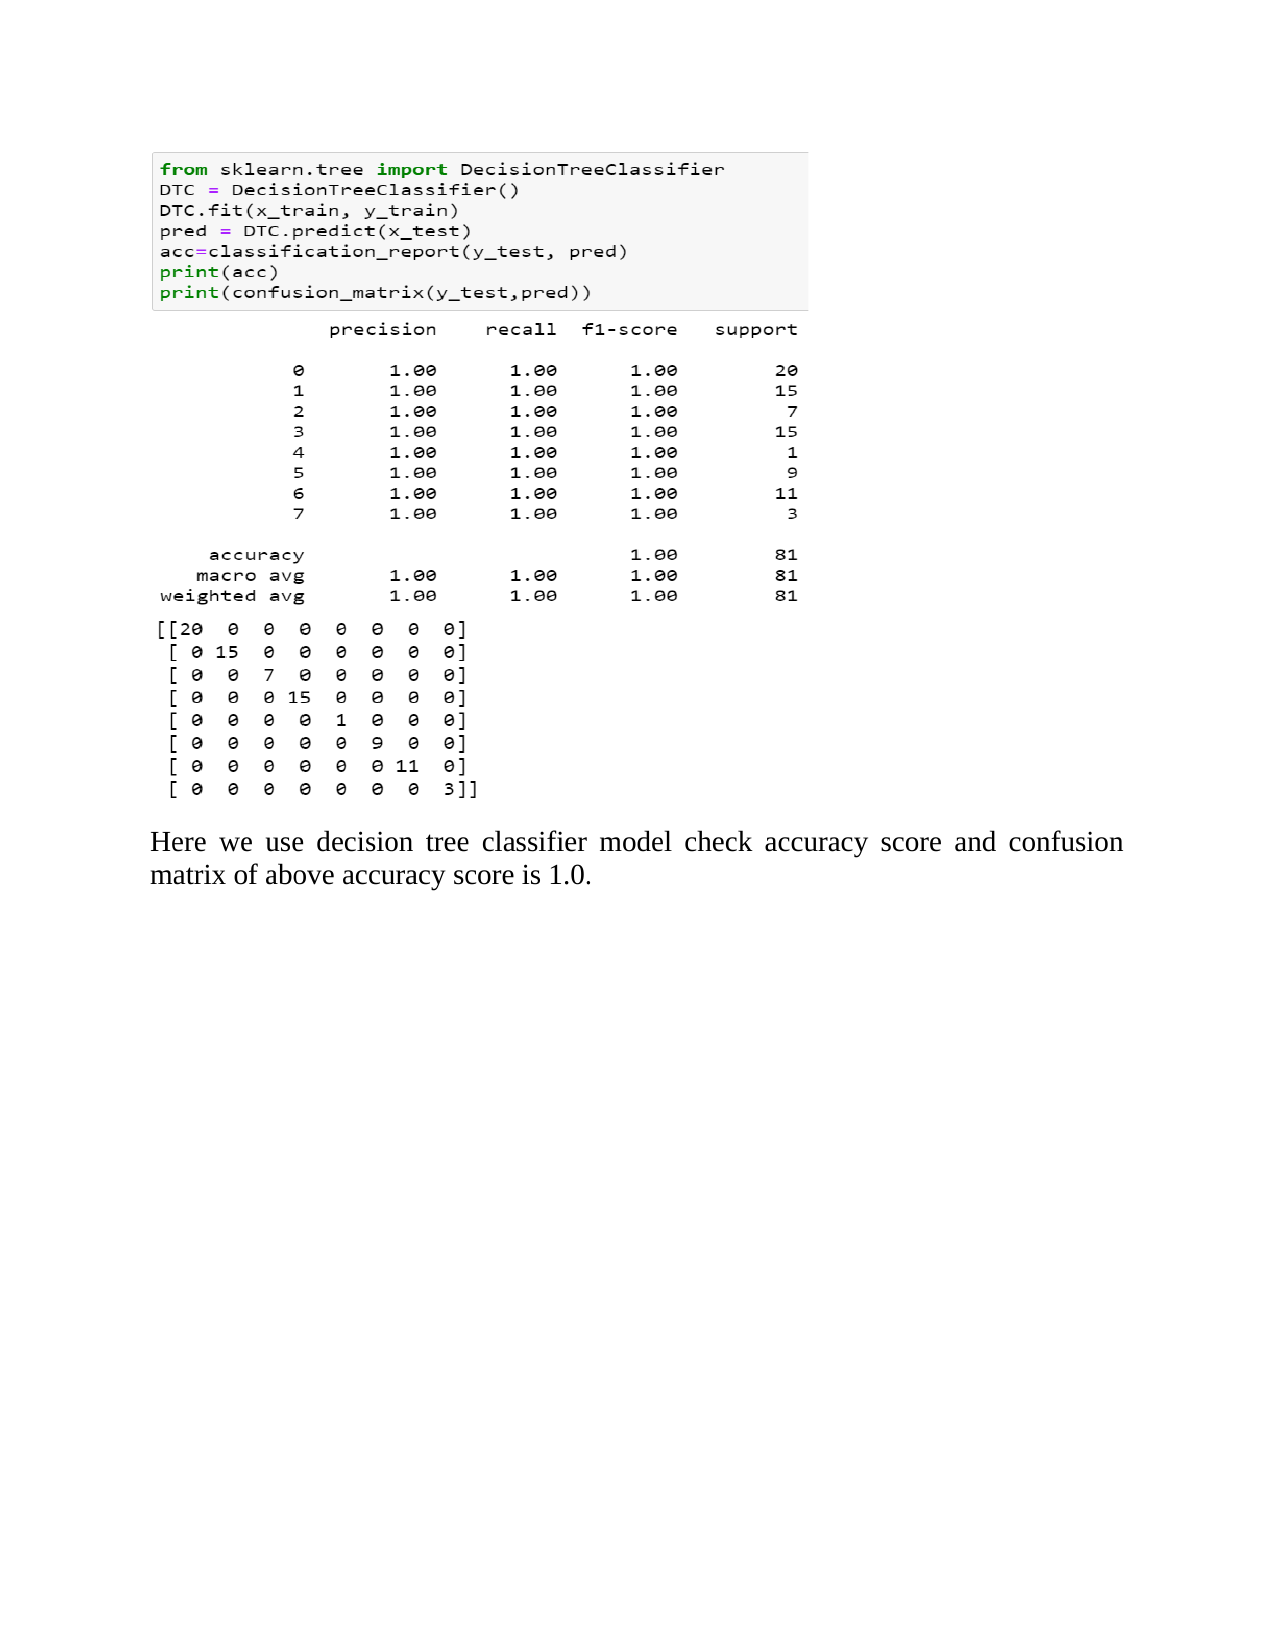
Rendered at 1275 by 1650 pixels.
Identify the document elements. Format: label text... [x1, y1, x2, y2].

text Here we use decision tree classifier model check accuracy score and confusion matrix of above accuracy score is 1.0. [150, 824, 1125, 891]
